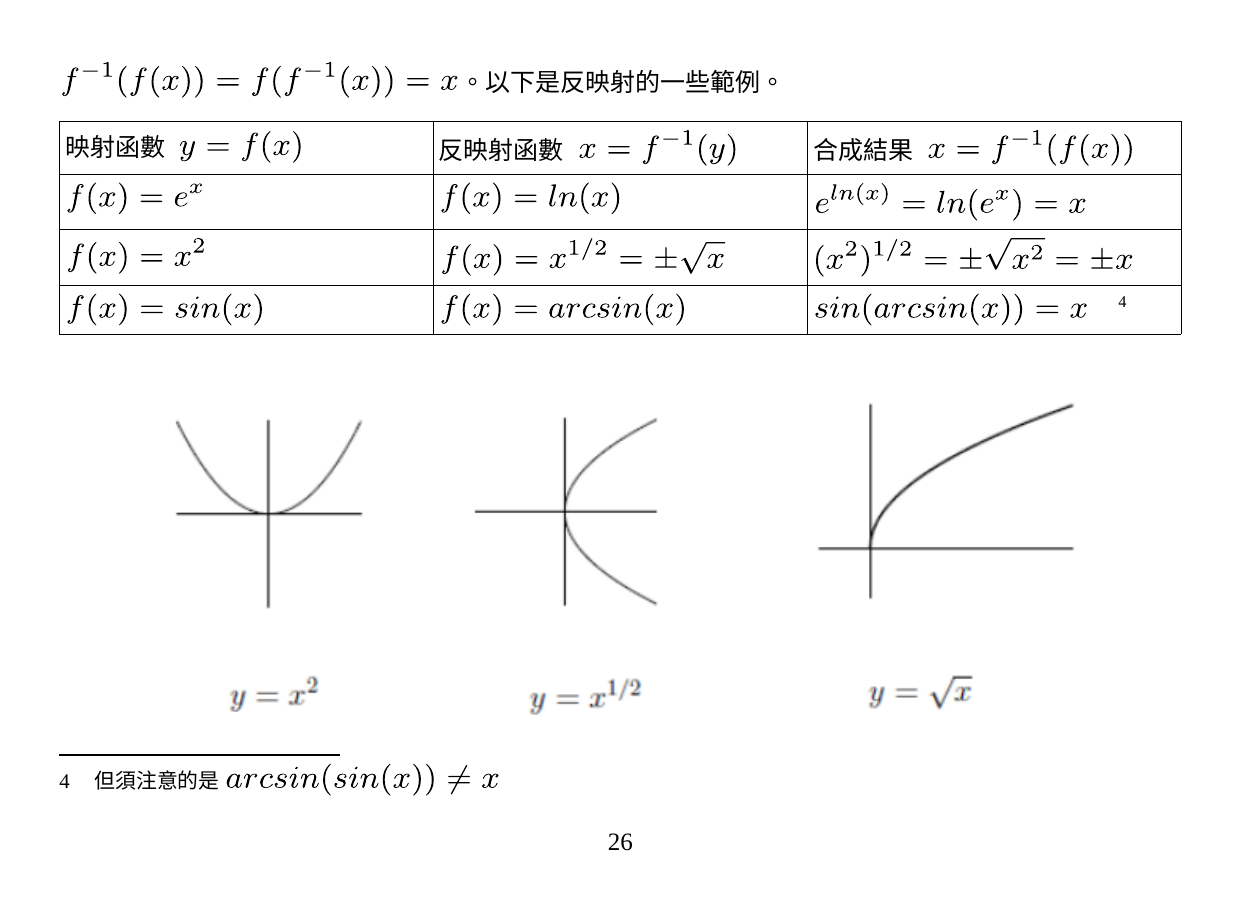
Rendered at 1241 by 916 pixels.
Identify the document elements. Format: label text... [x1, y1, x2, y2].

table_cell [60, 230, 433, 285]
table_header 合成結果 [808, 122, 1181, 174]
table_cell [808, 230, 1181, 285]
table_cell [434, 286, 807, 333]
text 。以下是反映射的一些範例。 [59, 59, 1181, 100]
picture [156, 369, 1084, 726]
table_cell [60, 286, 433, 333]
table_cell [434, 175, 807, 229]
table_cell [60, 175, 433, 229]
table_header 映射函數 [60, 122, 433, 174]
table_cell [808, 175, 1181, 229]
table_cell [434, 230, 807, 285]
table_cell [808, 286, 1181, 333]
table_header 反映射函數 [434, 122, 807, 174]
